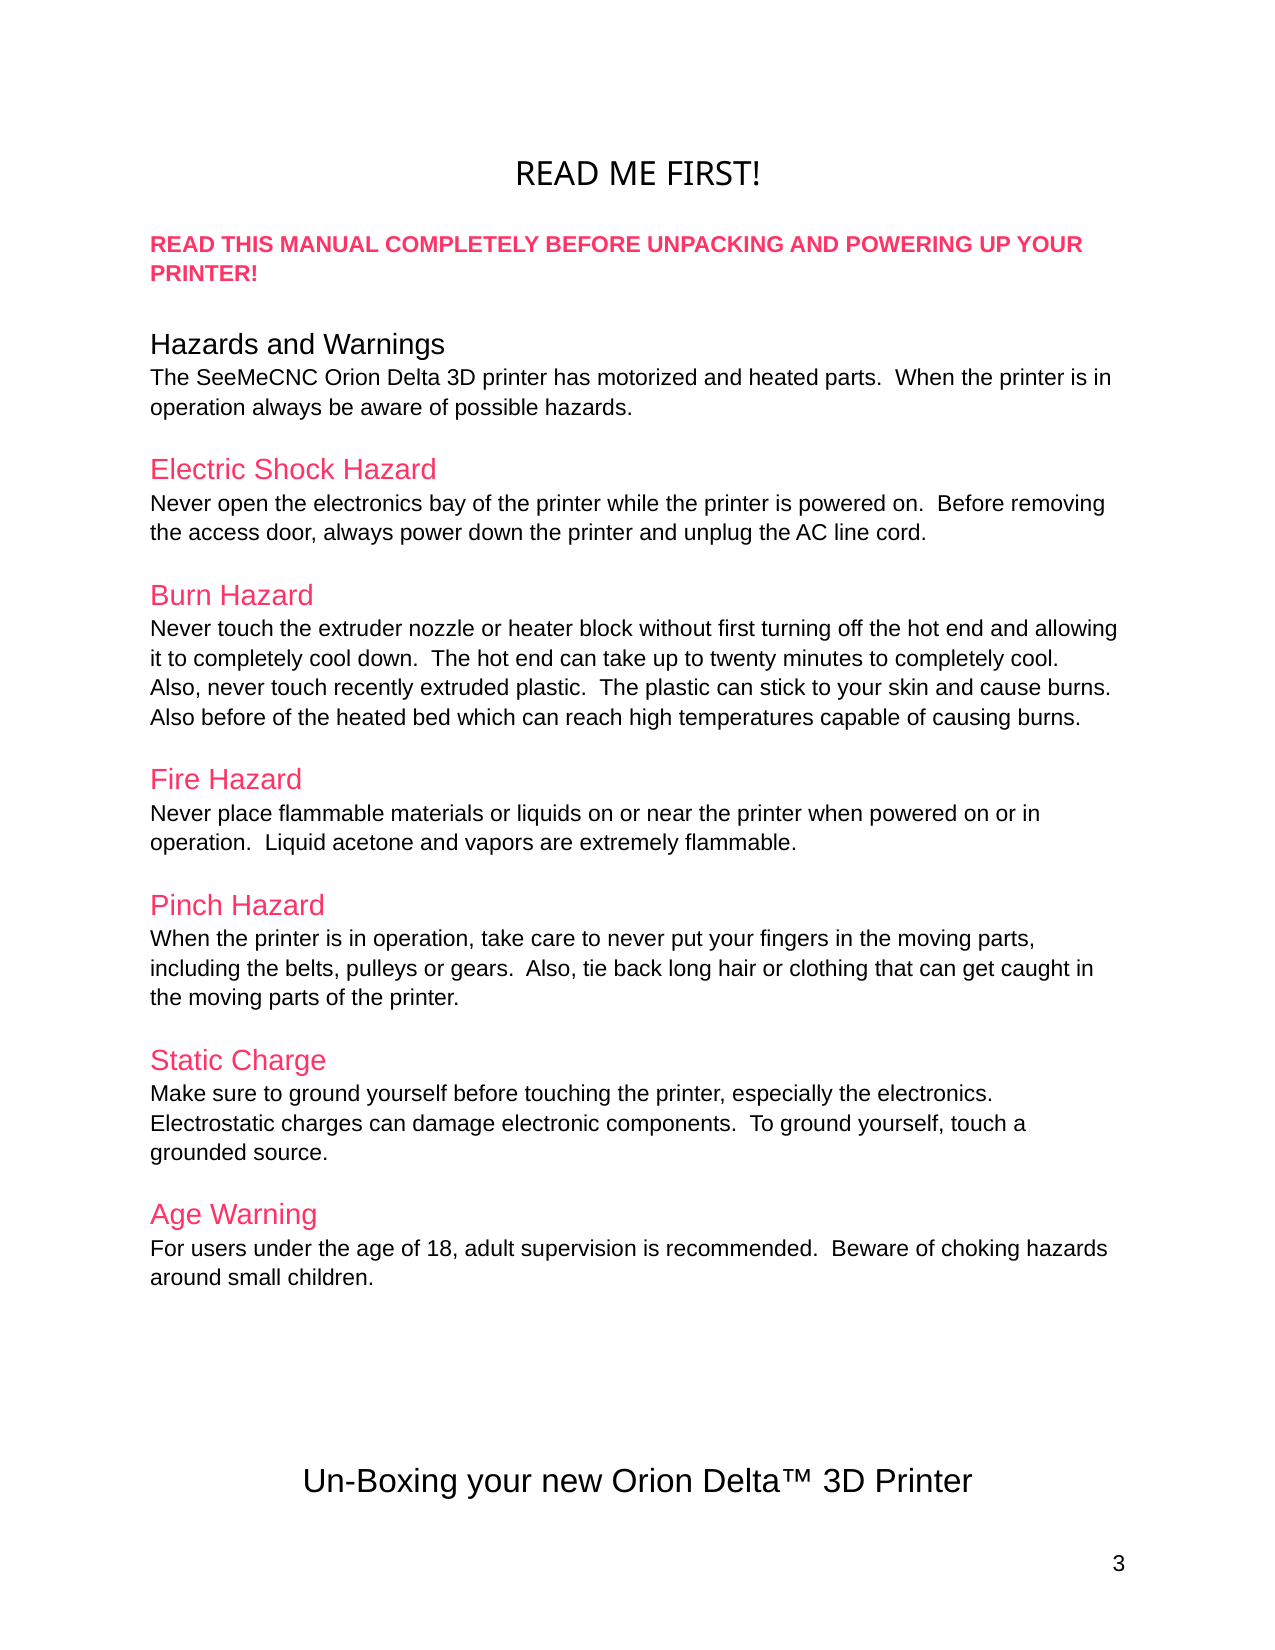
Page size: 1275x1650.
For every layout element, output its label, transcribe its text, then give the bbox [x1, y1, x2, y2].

subtitle The SeeMeCNC Orion Delta 3D printer has motorized and heated parts. When the printer is in [150, 365, 1125, 391]
subtitle including the belts, pulleys or gears. Also, tie back long hair or clothing that can get caught in [150, 955, 1125, 981]
subtitle Fire Hazard [150, 763, 1125, 796]
subtitle Make sure to ground yourself before touching the printer, especially the electronics. [150, 1081, 1125, 1106]
subtitle the moving parts of the printer. [150, 985, 1125, 1010]
text READ THIS MANUAL COMPLETELY BEFORE UNPACKING AND POWERING UP YOUR [150, 232, 1125, 257]
subtitle When the printer is in operation, take care to never put your fingers in the moving parts, [150, 926, 1125, 952]
subtitle Burn Hazard [150, 579, 1125, 611]
subtitle Hazards and Warnings [150, 328, 1125, 360]
subtitle Un-Boxing your new Orion Delta™ 3D Printer [150, 1462, 1125, 1499]
subtitle the access door, always power down the printer and unplug the AC line cord. [150, 520, 1125, 546]
subtitle grounded source. [150, 1139, 1125, 1165]
subtitle For users under the age of 18, adult supervision is recommended. Beware of choking hazards [150, 1236, 1125, 1261]
subtitle it to completely cool down. The hot end can take up to twenty minutes to completely cool. [150, 646, 1125, 671]
subtitle operation. Liquid acetone and vapors are extremely flammable. [150, 830, 1125, 855]
subtitle Never place flammable materials or liquids on or near the printer when powered on or in [150, 800, 1125, 826]
subtitle operation always be aware of possible hazards. [150, 394, 1125, 420]
subtitle Electrostatic charges can damage electronic components. To ground yourself, touch a [150, 1110, 1125, 1136]
subtitle Never touch the extruder nozzle or heater block without first turning off the hot end and allowing [150, 616, 1125, 642]
subtitle Electric Shock Hazard [150, 453, 1125, 486]
subtitle Never open the electronics bay of the printer while the printer is powered on. Before removing [150, 491, 1125, 516]
subtitle Static Charge [150, 1043, 1125, 1076]
subtitle around small children. [150, 1265, 1125, 1291]
text PRINTER! [150, 261, 1125, 287]
subtitle Age Warning [150, 1198, 1125, 1231]
subtitle Also, never touch recently extruded plastic. The plastic can stick to your skin and cause burns. [150, 675, 1125, 701]
subtitle READ ME FIRST! [150, 150, 1125, 195]
subtitle Also before of the heated bed which can reach high temperatures capable of causing burns. [150, 704, 1125, 730]
subtitle Pinch Hazard [150, 888, 1125, 921]
